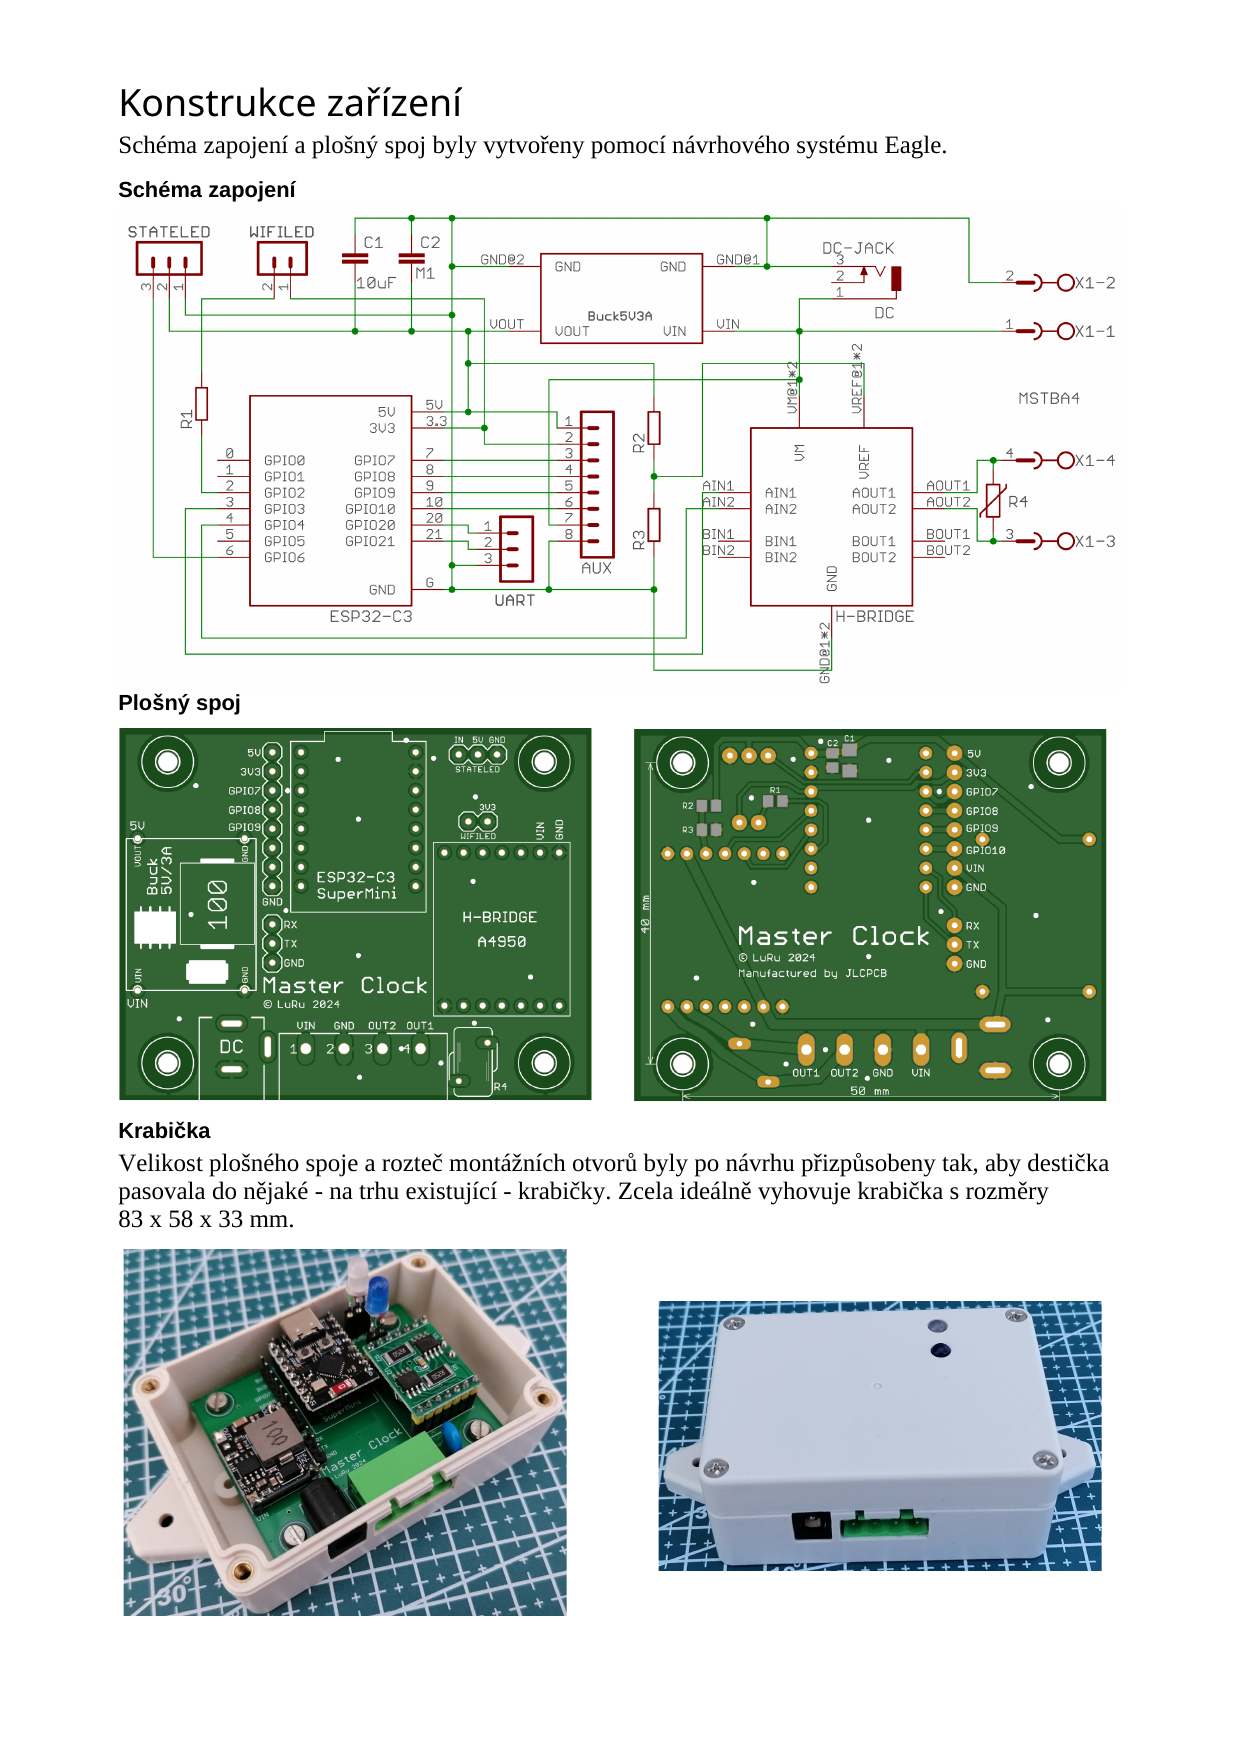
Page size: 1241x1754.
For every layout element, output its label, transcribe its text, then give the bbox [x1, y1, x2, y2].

subtitle Velikost plošného spoje a rozteč montážních otvorů byly po návrhu přizpůsobeny tak, aby destička pasovala do nějaké - na trhu existující - krabičky. Zcela ideálně vyhovuje krabička s rozměry 83 x 58 x 33 mm. [118, 1149, 1122, 1233]
subtitle Schéma zapojení [118, 178, 1122, 202]
picture [119, 728, 592, 1101]
text Schéma zapojení a plošný spoj byly vytvořeny pomocí návrhového systému Eagle. [118, 131, 1122, 159]
picture [118, 205, 1123, 691]
subtitle Plošný spoj [118, 691, 1122, 715]
picture [658, 1301, 1102, 1571]
picture [123, 1249, 567, 1616]
subtitle Krabička [118, 1119, 1122, 1143]
picture [634, 729, 1107, 1102]
subtitle Konstrukce zařízení [118, 77, 1122, 128]
